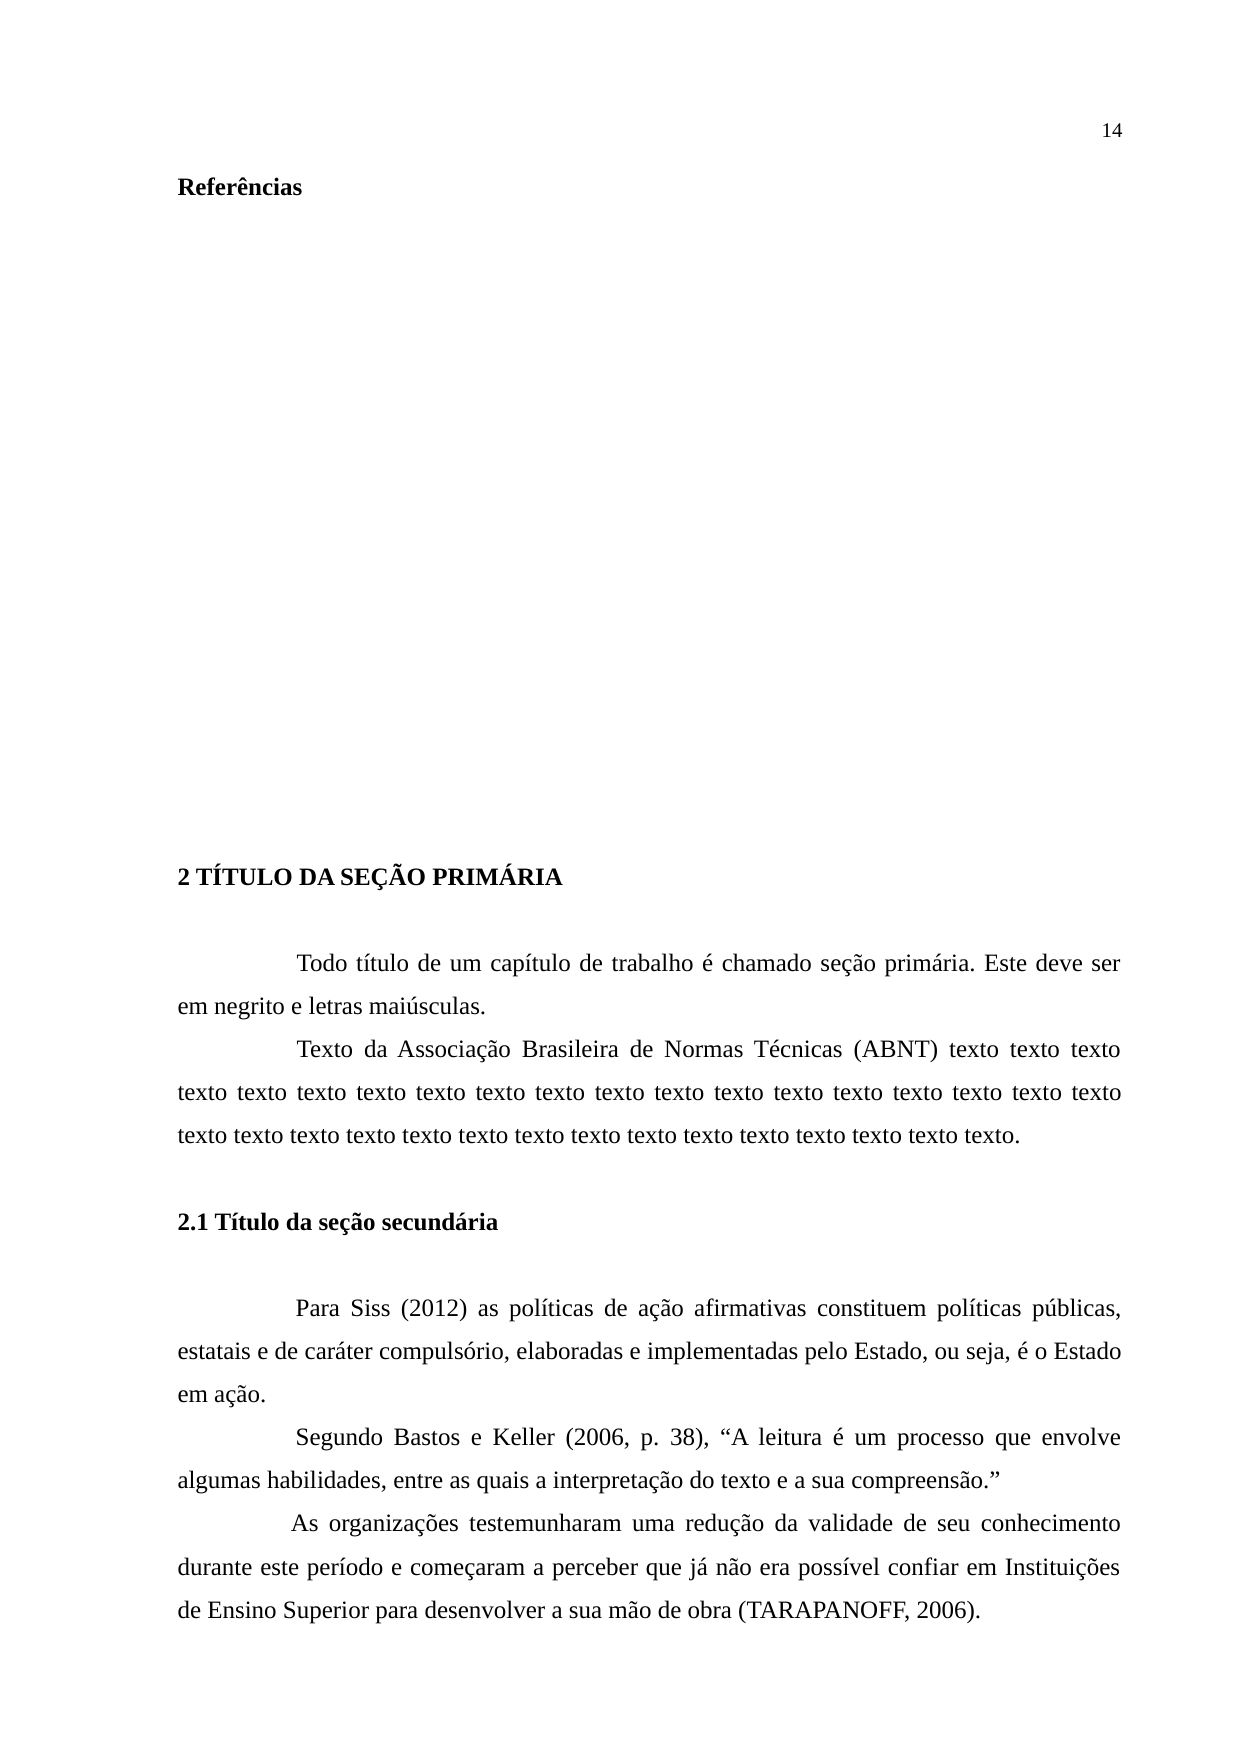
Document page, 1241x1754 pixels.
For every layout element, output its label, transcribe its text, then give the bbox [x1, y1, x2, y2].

text Texto da Associação Brasileira de Normas Técnicas (ABNT) texto texto texto texto texto texto texto texto texto texto texto texto texto texto texto texto texto texto texto texto texto texto texto texto texto texto texto texto texto texto texto texto texto texto. [177, 1034, 1122, 1149]
text As organizações testemunharam uma redução da validade de seu conhecimento durante este período e começaram a perceber que já não era possível confiar em Instituições de Ensino Superior para desenvolver a sua mão de obra (TARAPANOFF, 2006). [177, 1508, 1122, 1623]
text Referências [177, 172, 1122, 200]
text Para Siss (2012) as políticas de ação afirmativas constituem políticas públicas, estatais e de caráter compulsório, elaboradas e implementadas pelo Estado, ou seja, é o Estado em ação. [177, 1293, 1122, 1408]
text 2.1 Título da seção secundária [177, 1207, 1122, 1235]
text Segundo Bastos e Keller (2006, p. 38), “A leitura é um processo que envolve algumas habilidades, entre as quais a interpretação do texto e a sua compreensão.” [177, 1422, 1122, 1494]
text Todo título de um capítulo de trabalho é chamado seção primária. Este deve ser em negrito e letras maiúsculas. [177, 948, 1122, 1020]
text 2 TÍTULO DA SEÇÃO PRIMÁRIA [177, 862, 1122, 890]
